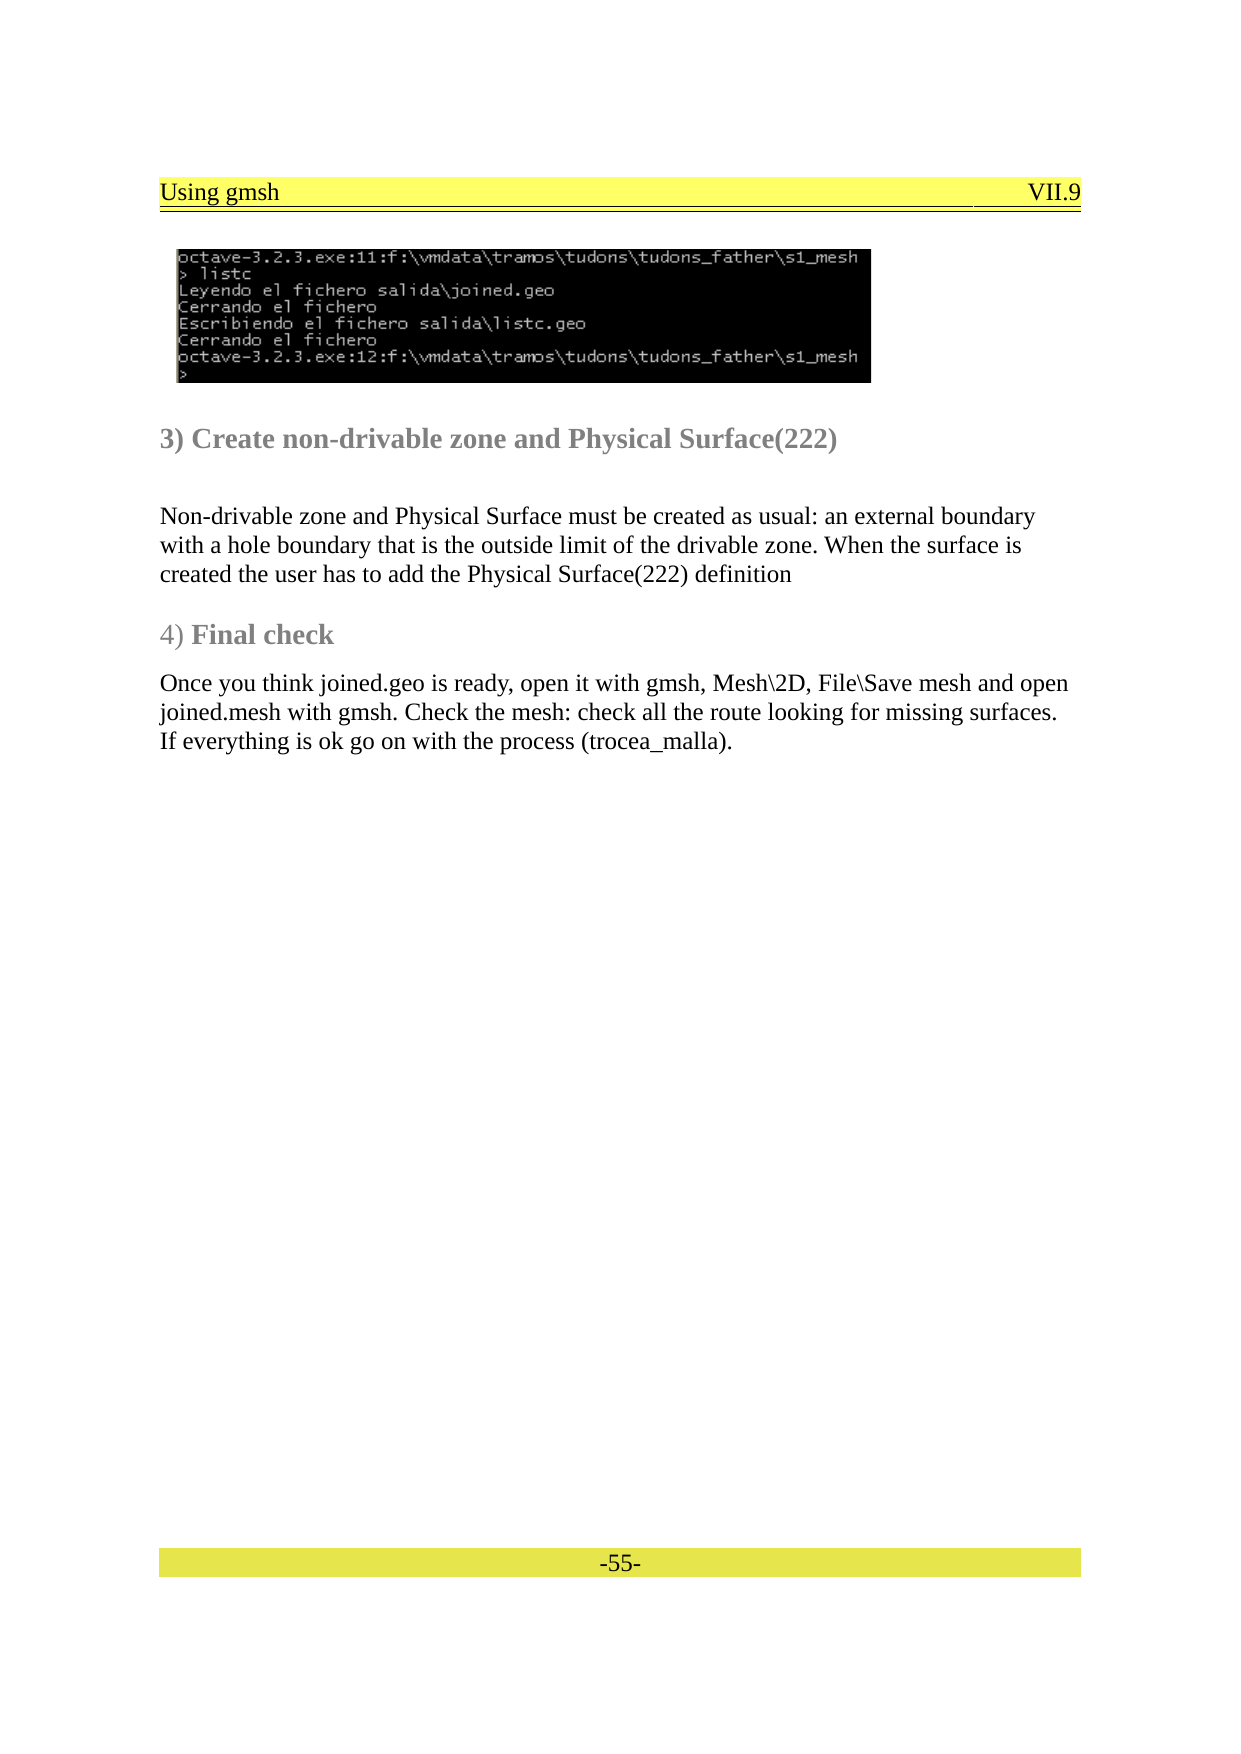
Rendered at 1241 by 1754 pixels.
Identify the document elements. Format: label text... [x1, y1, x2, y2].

text Non-drivable zone and Physical Surface must be created as usual: an external boundary with a hole boundary that is the outside limit of the drivable zone. When the surface is created the user has to add the Physical Surface(222) definition [159, 501, 1081, 588]
text Once you think joined.geo is ready, open it with gmsh, Mesh\2D, File\Save mesh and open joined.mesh with gmsh. Check the mesh: check all the route looking for missing surfaces. If everything is ok go on with the process (trocea_malla). [159, 668, 1081, 755]
picture [176, 249, 872, 383]
subtitle 3) Create non-drivable zone and Physical Surface(222) [159, 421, 1081, 455]
subtitle 4) Final check [159, 617, 1081, 651]
